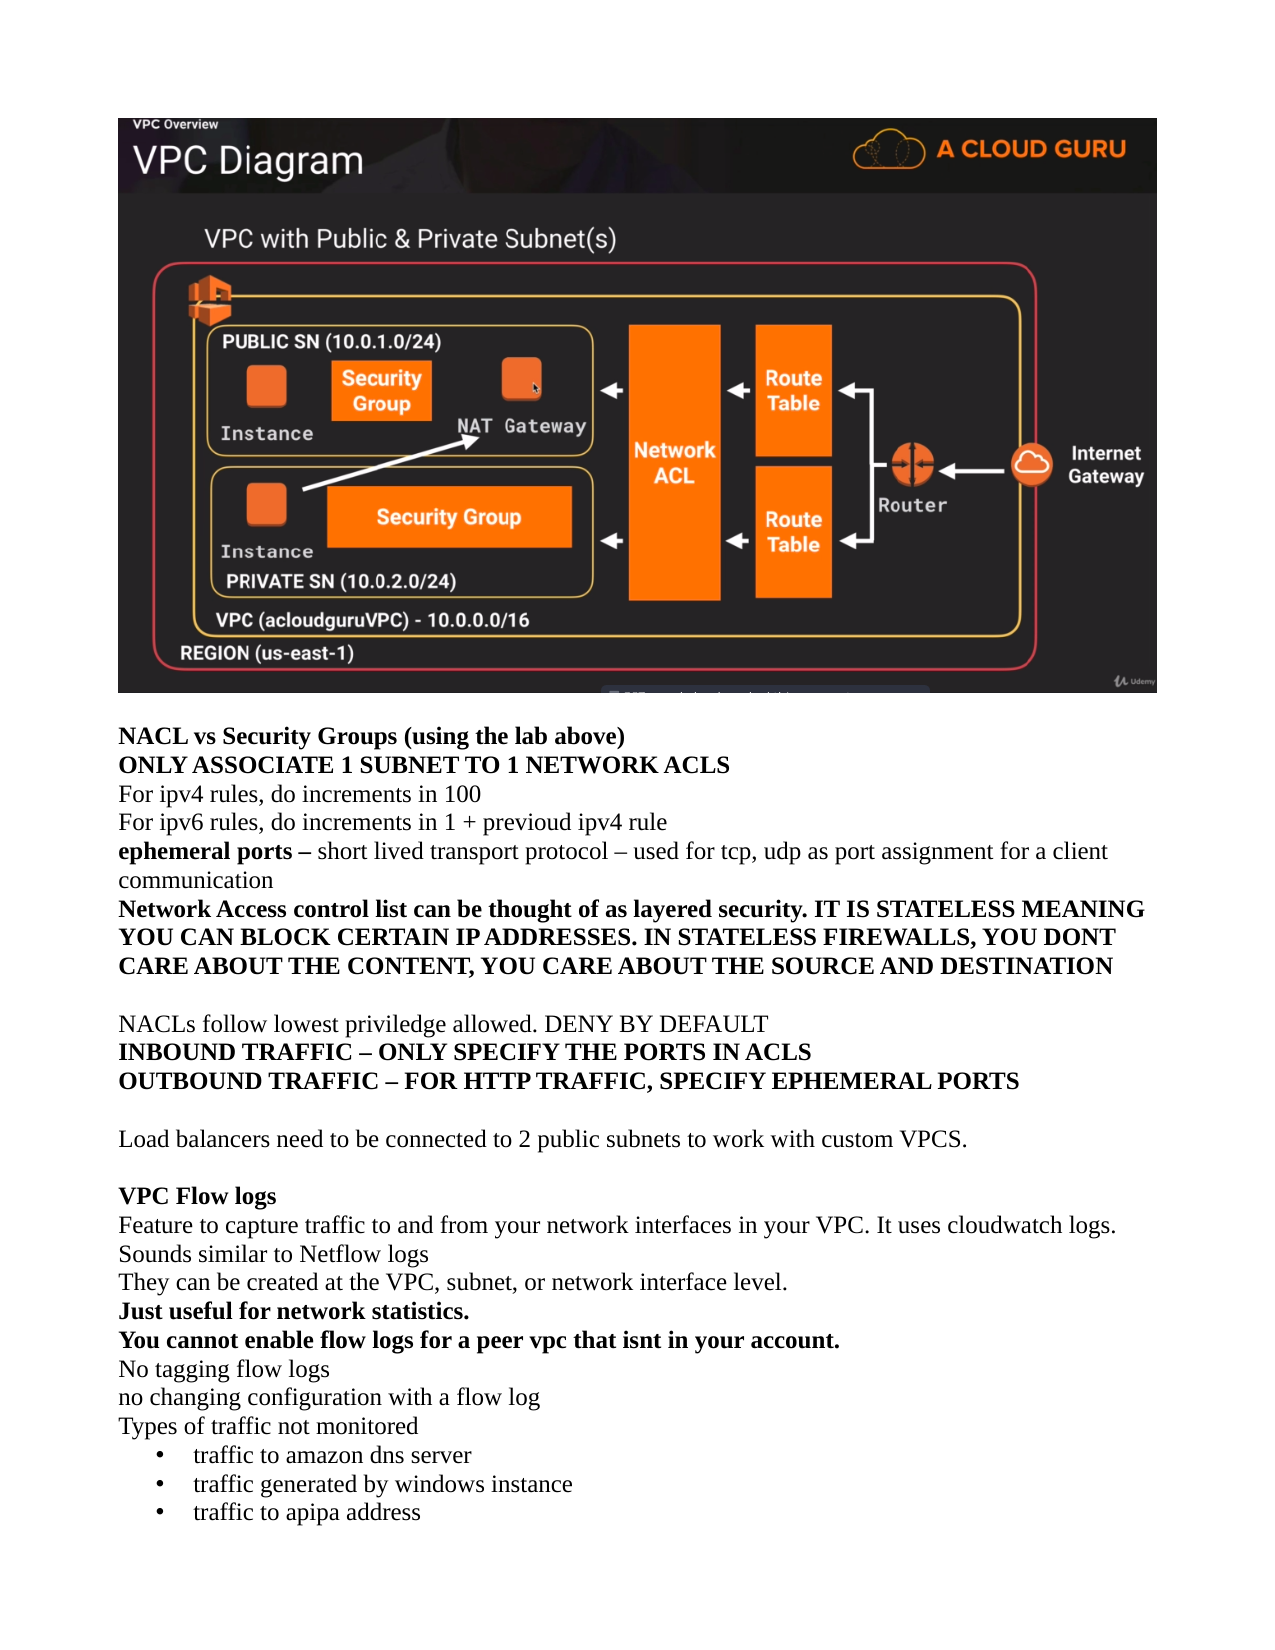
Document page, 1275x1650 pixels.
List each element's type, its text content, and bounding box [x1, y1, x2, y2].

text no changing configuration with a flow log [118, 1382, 1157, 1411]
text They can be created at the VPC, subnet, or network interface level. [118, 1267, 1157, 1296]
text Just useful for network statistics. [118, 1296, 1157, 1325]
text No tagging flow logs [118, 1354, 1157, 1382]
text ONLY ASSOCIATE 1 SUBNET TO 1 NETWORK ACLS [118, 750, 1157, 779]
list traffic generated by windows instance [156, 1469, 1157, 1497]
text ephemeral ports – short lived transport protocol – used for tcp, udp as port assignment for a client communication [118, 836, 1157, 894]
text You cannot enable flow logs for a peer vpc that isnt in your account. [118, 1325, 1157, 1354]
text Feature to capture traffic to and from your network interfaces in your VPC. It uses cloudwatch logs. Sounds similar to Netflow logs [118, 1210, 1157, 1267]
text Network Access control list can be thought of as layered security. IT IS STATELESS MEANING YOU CAN BLOCK CERTAIN IP ADDRESSES. IN STATELESS FIREWALLS, YOU DONT CARE ABOUT THE CONTENT, YOU CARE ABOUT THE SOURCE AND DESTINATION [118, 894, 1157, 980]
list traffic to amazon dns server [156, 1440, 1157, 1469]
text Types of traffic not monitored [118, 1411, 1157, 1440]
picture [118, 118, 1157, 693]
list traffic to apipa address [156, 1497, 1157, 1526]
text OUTBOUND TRAFFIC – FOR HTTP TRAFFIC, SPECIFY EPHEMERAL PORTS [118, 1066, 1157, 1095]
text NACLs follow lowest priviledge allowed. DENY BY DEFAULT [118, 1009, 1157, 1037]
text NACL vs Security Groups (using the lab above) [118, 721, 1157, 750]
text For ipv4 rules, do increments in 100 [118, 779, 1157, 807]
text For ipv6 rules, do increments in 1 + previoud ipv4 rule [118, 807, 1157, 836]
text INBOUND TRAFFIC – ONLY SPECIFY THE PORTS IN ACLS [118, 1037, 1157, 1066]
text Load balancers need to be connected to 2 public subnets to work with custom VPCS. [118, 1124, 1157, 1152]
text VPC Flow logs [118, 1181, 1157, 1210]
